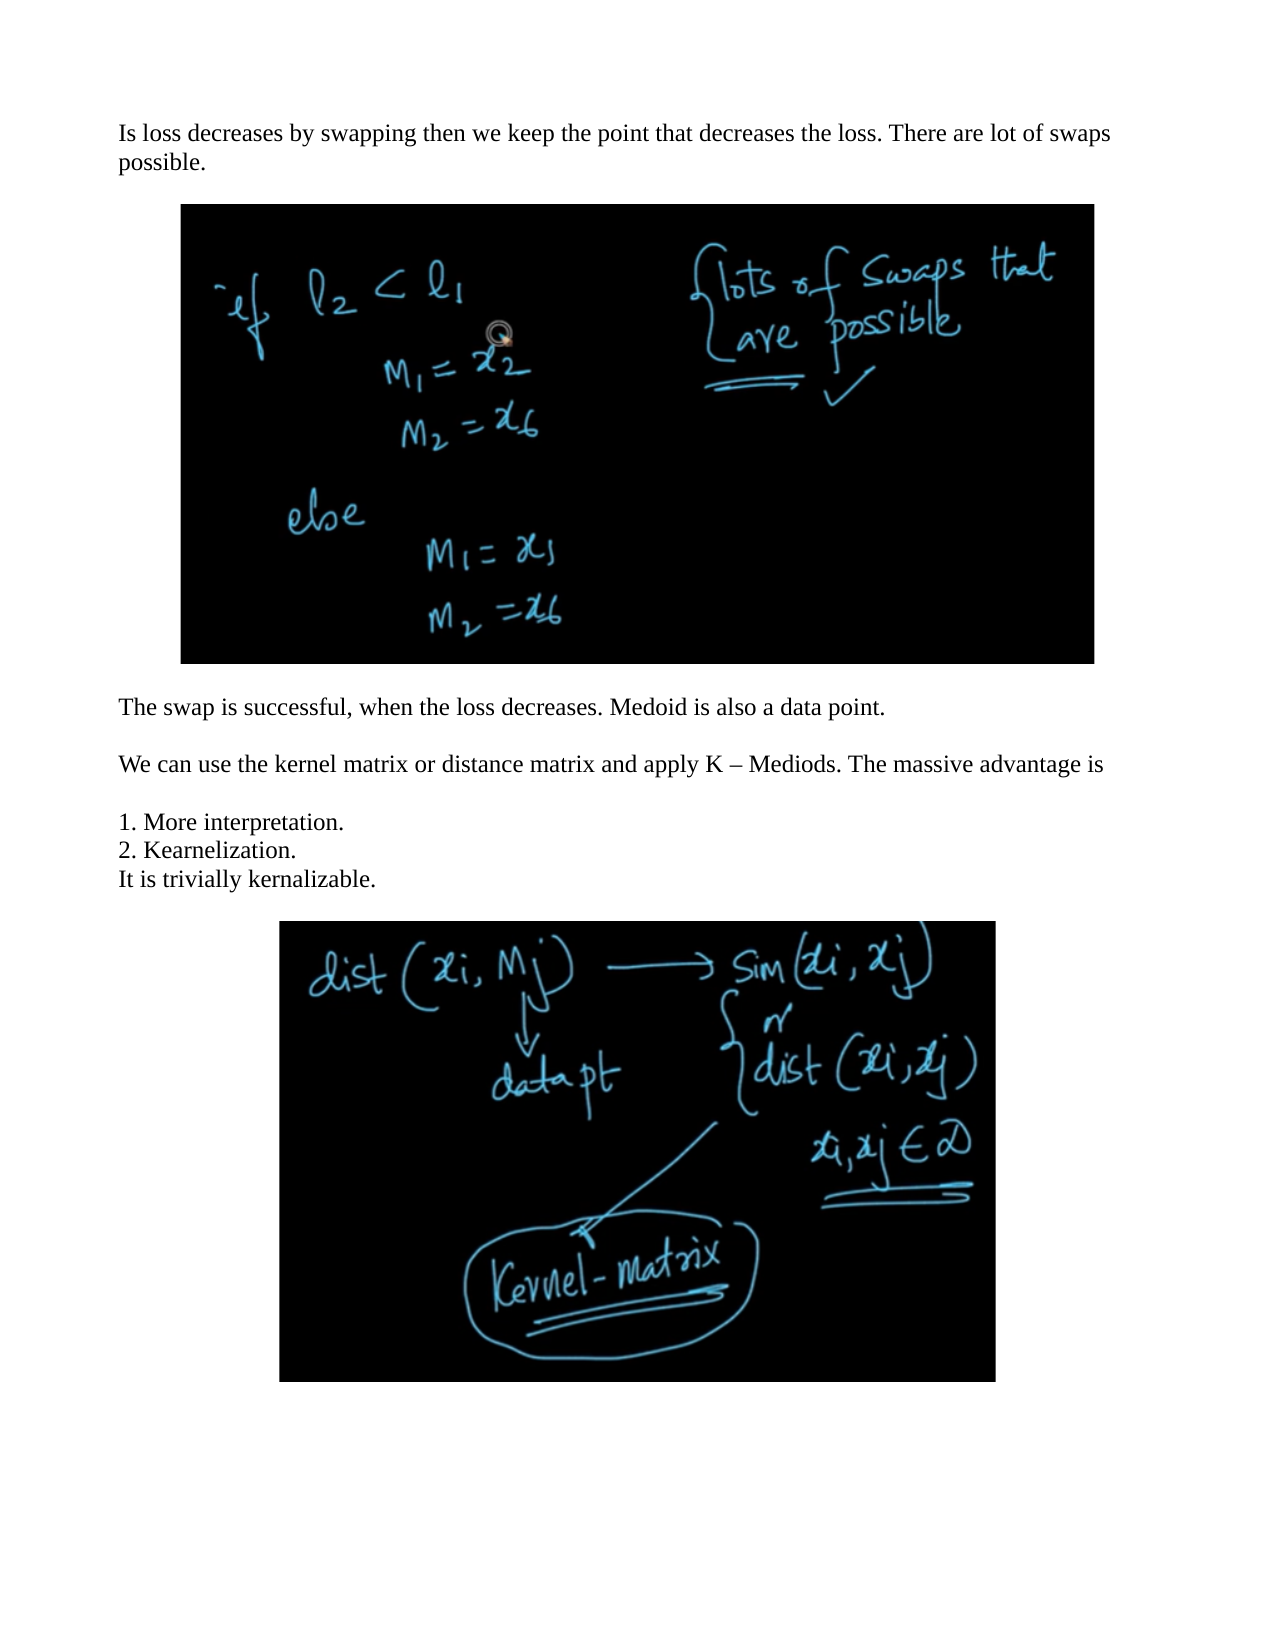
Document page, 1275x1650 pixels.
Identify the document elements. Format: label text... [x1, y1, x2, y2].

picture [279, 921, 996, 1382]
picture [180, 204, 1095, 664]
text We can use the kernel matrix or distance matrix and apply K – Mediods. The massive advantage is [118, 749, 1157, 778]
text Is loss decreases by swapping then we keep the point that decreases the loss. There are lot of swaps possible. [118, 118, 1157, 176]
text 1. More interpretation. [118, 807, 1157, 836]
text It is trivially kernalizable. [118, 864, 1157, 893]
text 2. Kearnelization. [118, 836, 1157, 864]
text The swap is successful, when the loss decreases. Medoid is also a data point. [118, 692, 1157, 721]
